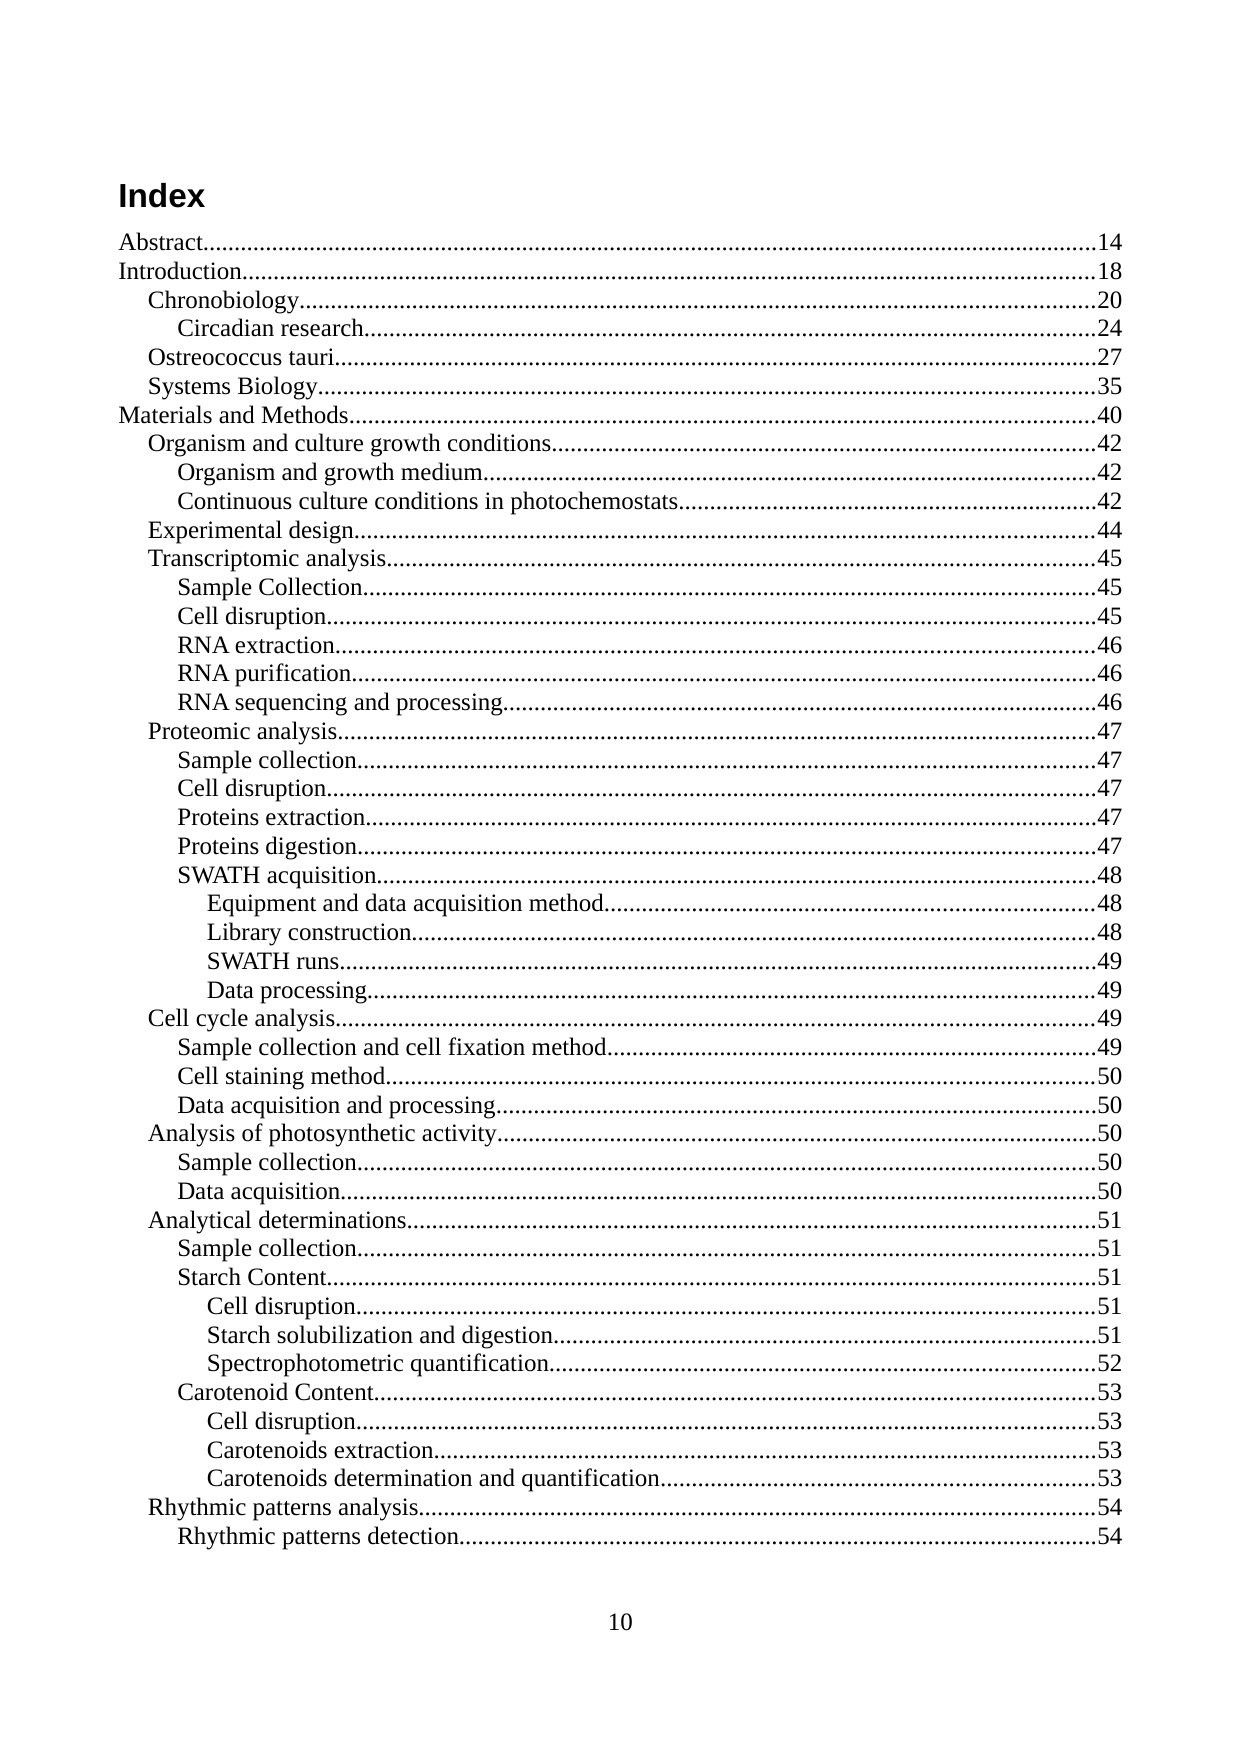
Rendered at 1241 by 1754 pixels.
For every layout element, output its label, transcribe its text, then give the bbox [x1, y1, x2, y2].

text Circadian research 24 [177, 313, 1122, 342]
text Library construction 48 [207, 917, 1122, 946]
text Abstract 14 [118, 227, 1122, 256]
text Carotenoids determination and quantification 53 [207, 1463, 1122, 1492]
text Sample collection 47 [177, 745, 1122, 773]
text Rhythmic patterns detection 54 [177, 1521, 1122, 1550]
subtitle Index [118, 176, 1122, 215]
text Chronobiology 20 [148, 285, 1122, 313]
text RNA sequencing and processing 46 [177, 687, 1122, 716]
text Rhythmic patterns analysis 54 [148, 1492, 1122, 1521]
text Analysis of photosynthetic activity 50 [148, 1118, 1122, 1147]
text Experimental design. 44 [148, 515, 1122, 543]
text Cell disruption 51 [207, 1291, 1122, 1320]
text Sample collection 51 [177, 1233, 1122, 1262]
text Introduction 18 [118, 256, 1122, 285]
text Starch Content 51 [177, 1262, 1122, 1291]
text Cell staining method 50 [177, 1061, 1122, 1090]
text Proteomic analysis 47 [148, 716, 1122, 745]
text Sample Collection 45 [177, 572, 1122, 601]
text Cell cycle analysis 49 [148, 1003, 1122, 1032]
text RNA extraction 46 [177, 630, 1122, 658]
text Sample collection 50 [177, 1147, 1122, 1176]
text Data processing 49 [207, 975, 1122, 1003]
text SWATH acquisition 48 [177, 860, 1122, 888]
text Equipment and data acquisition method. 48 [207, 888, 1122, 917]
text Carotenoid Content 53 [177, 1377, 1122, 1406]
text Materials and Methods 40 [118, 400, 1122, 428]
text SWATH runs 49 [207, 946, 1122, 975]
text Starch solubilization and digestion 51 [207, 1320, 1122, 1348]
text Systems Biology 35 [148, 371, 1122, 400]
text Organism and growth medium. 42 [177, 457, 1122, 486]
text Carotenoids extraction 53 [207, 1435, 1122, 1463]
text RNA purification 46 [177, 658, 1122, 687]
text Continuous culture conditions in photochemostats. 42 [177, 486, 1122, 515]
text Proteins digestion. 47 [177, 831, 1122, 860]
text Organism and culture growth conditions. 42 [148, 428, 1122, 457]
text Transcriptomic analysis 45 [148, 543, 1122, 572]
text Ostreococcus tauri 27 [148, 342, 1122, 371]
text Cell disruption 47 [177, 773, 1122, 802]
text Data acquisition 50 [177, 1176, 1122, 1205]
text Cell disruption 45 [177, 601, 1122, 630]
text Analytical determinations 51 [148, 1205, 1122, 1233]
text Proteins extraction 47 [177, 802, 1122, 831]
text Data acquisition and processing 50 [177, 1090, 1122, 1118]
text Sample collection and cell fixation method 49 [177, 1032, 1122, 1061]
text Spectrophotometric quantification 52 [207, 1348, 1122, 1377]
text Cell disruption 53 [207, 1406, 1122, 1435]
